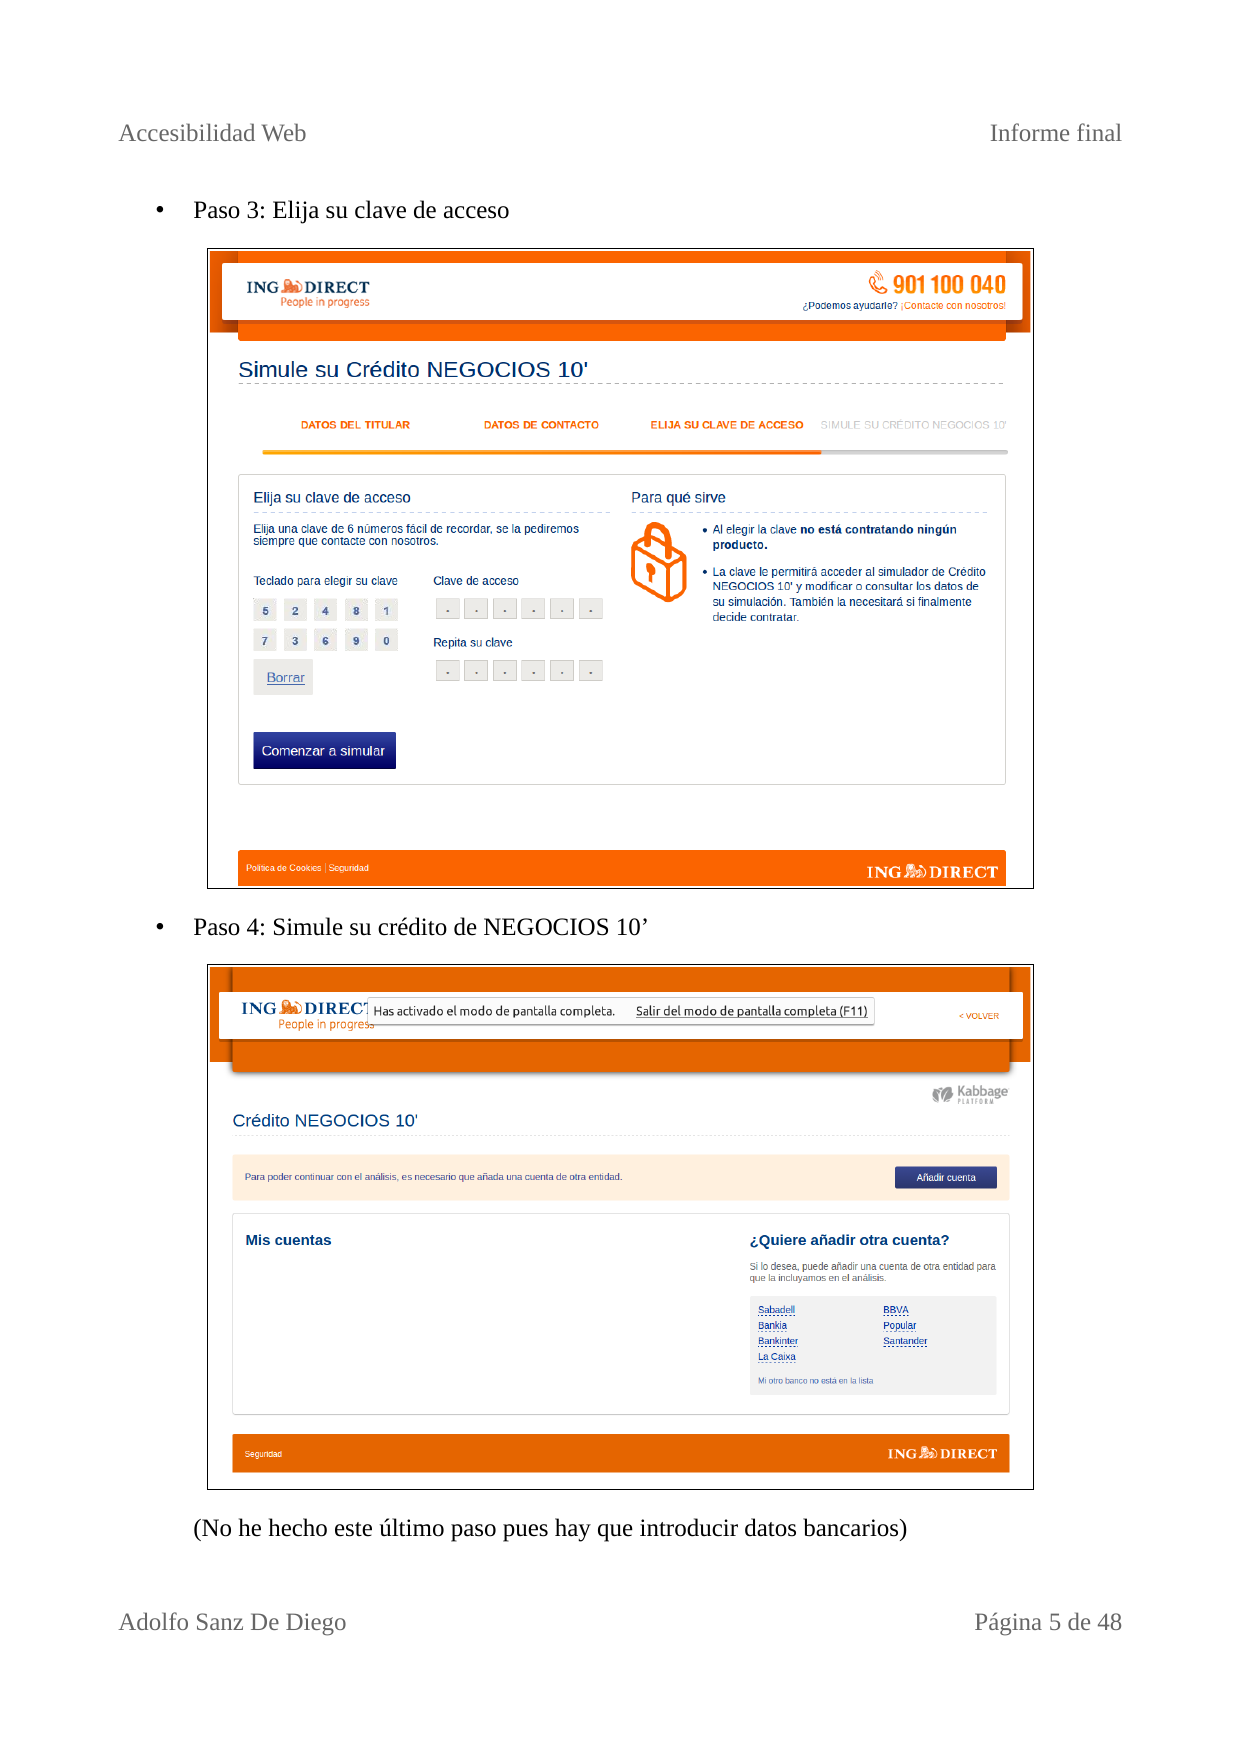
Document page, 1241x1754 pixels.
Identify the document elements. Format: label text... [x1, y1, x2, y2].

picture [209, 251, 1031, 886]
list Paso 4: Simule su crédito de NEGOCIOS 10’ [156, 912, 1122, 941]
list Paso 3: Elija su clave de acceso [156, 196, 1122, 224]
picture [209, 967, 1031, 1487]
list (No he hecho este último paso pues hay que introducir datos bancarios) [156, 1513, 1122, 1542]
